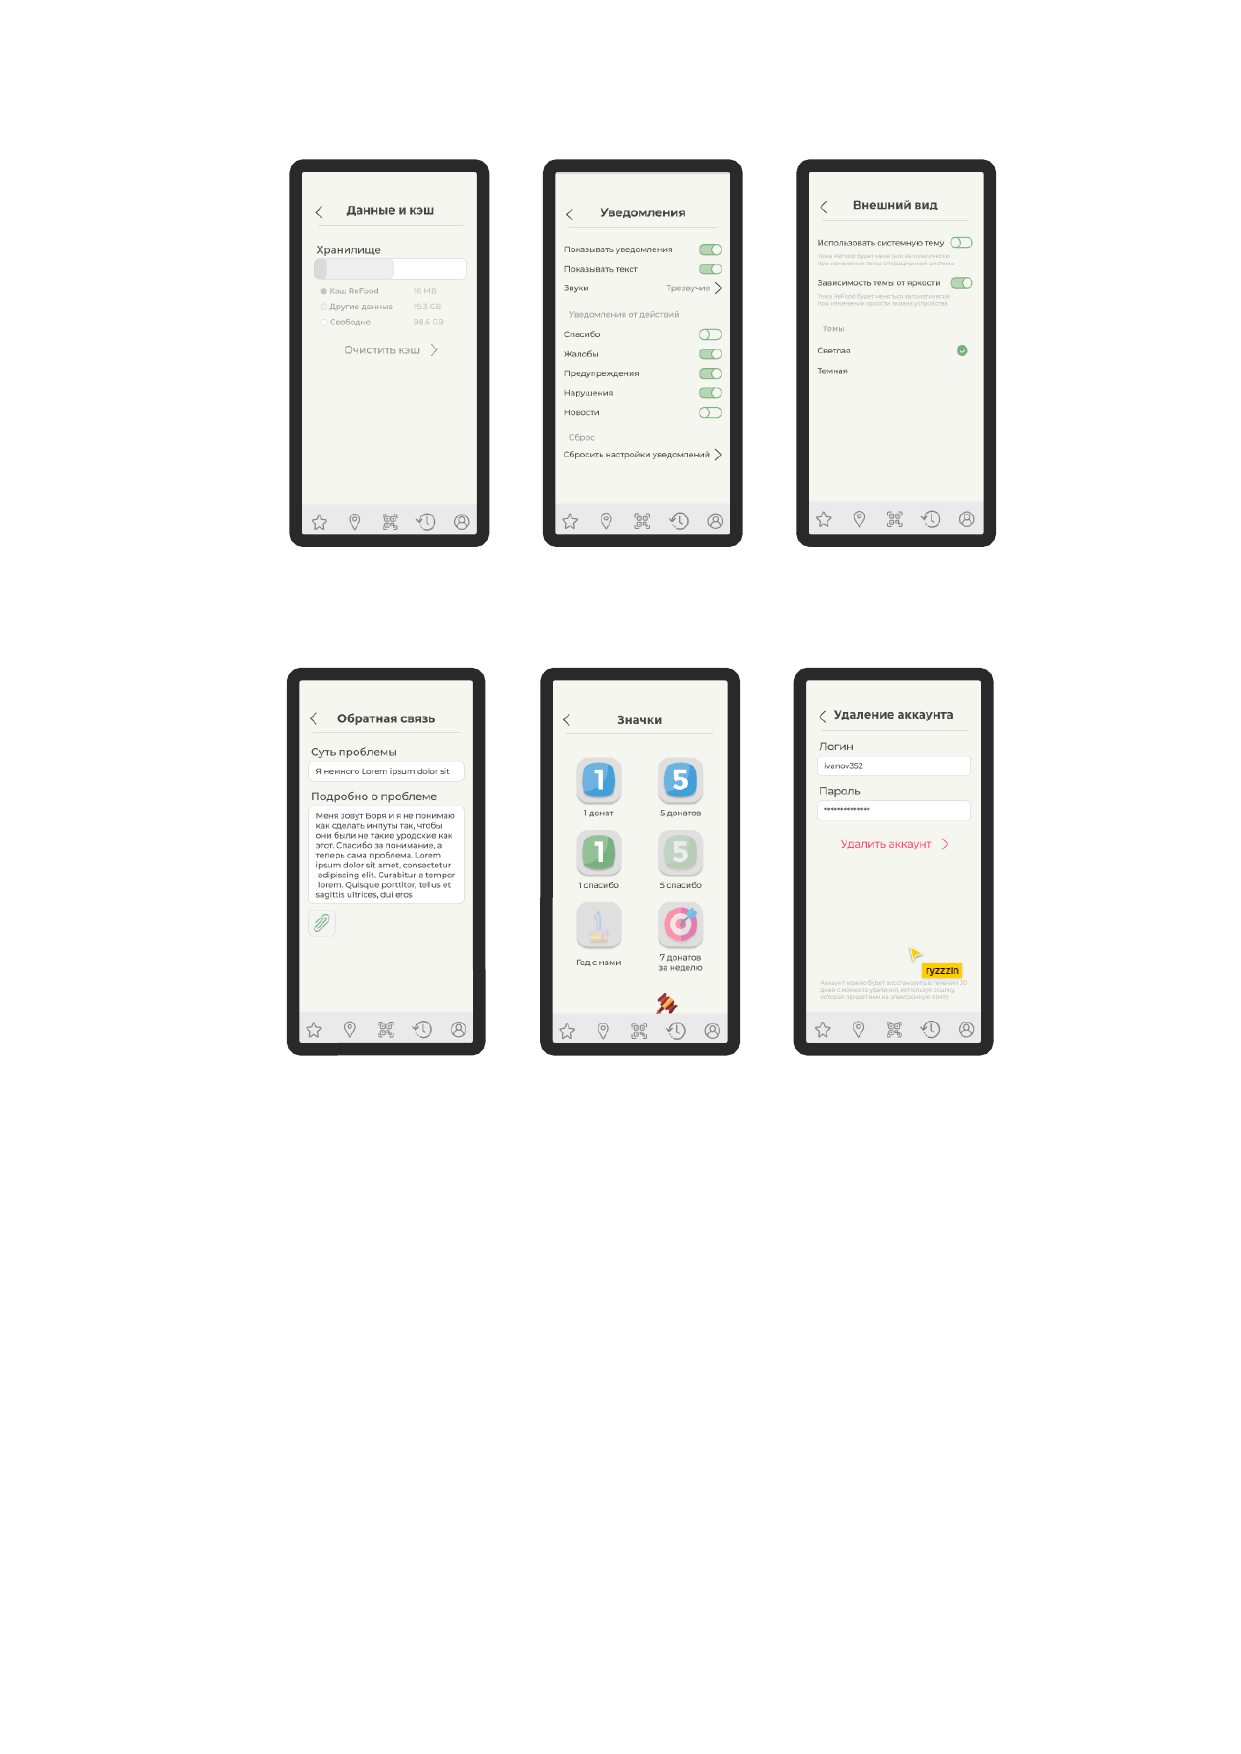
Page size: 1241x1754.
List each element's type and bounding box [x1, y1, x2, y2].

picture [302, 172, 476, 534]
picture [553, 681, 727, 1043]
picture [556, 172, 730, 534]
picture [809, 172, 983, 534]
picture [300, 681, 473, 1043]
picture [807, 681, 981, 1043]
